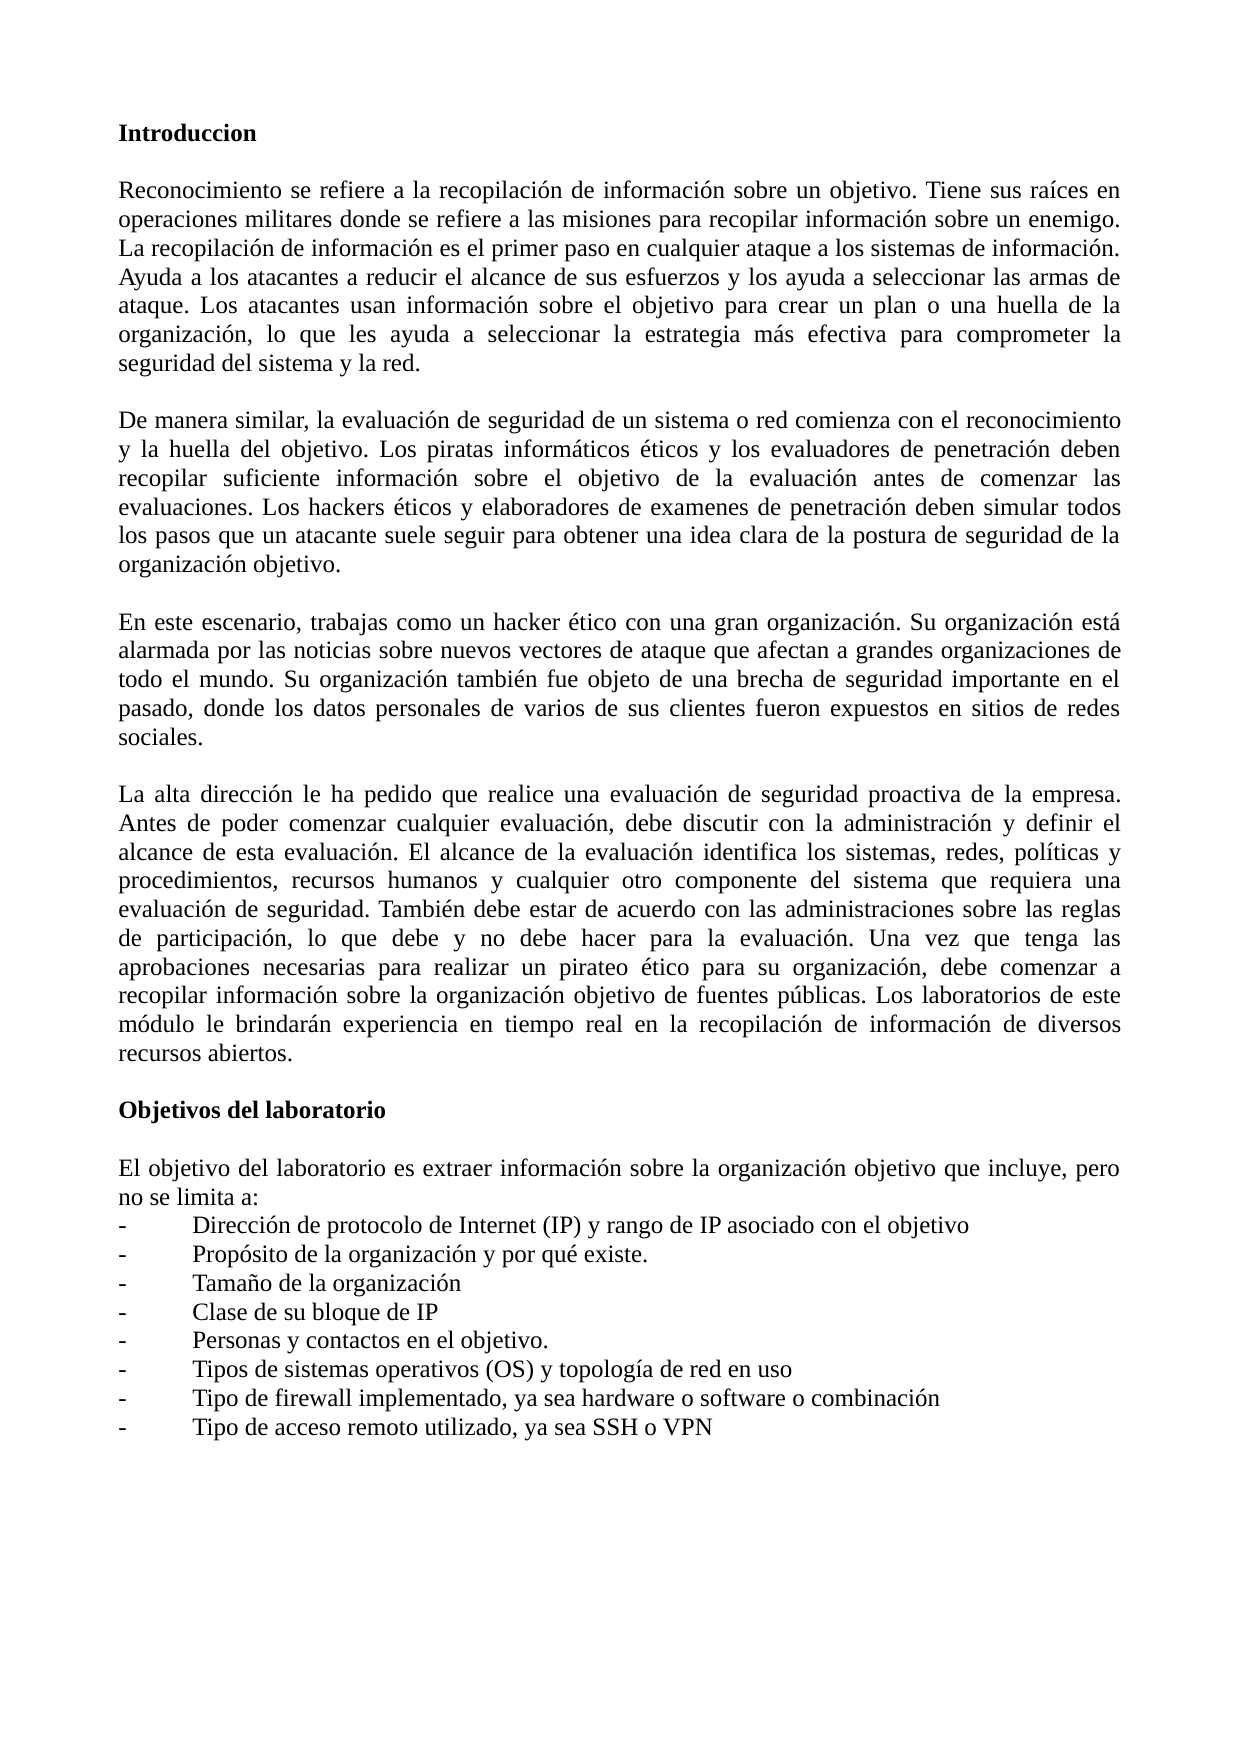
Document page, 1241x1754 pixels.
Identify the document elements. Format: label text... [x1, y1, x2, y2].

text - Propósito de la organización y por qué existe. [118, 1239, 1122, 1268]
text De manera similar, la evaluación de seguridad de un sistema o red comienza con el reconocimiento y la huella del objetivo. Los piratas informáticos éticos y los evaluadores de penetración deben recopilar suficiente información sobre el objetivo de la evaluación antes de comenzar las evaluaciones. Los hackers éticos y elaboradores de examenes de penetración deben simular todos los pasos que un atacante suele seguir para obtener una idea clara de la postura de seguridad de la organización objetivo. [118, 406, 1122, 578]
text - Clase de su bloque de IP [118, 1297, 1122, 1326]
text Introduccion [118, 118, 1122, 147]
text Reconocimiento se refiere a la recopilación de información sobre un objetivo. Tiene sus raíces en operaciones militares donde se refiere a las misiones para recopilar información sobre un enemigo. La recopilación de información es el primer paso en cualquier ataque a los sistemas de información. Ayuda a los atacantes a reducir el alcance de sus esfuerzos y los ayuda a seleccionar las armas de ataque. Los atacantes usan información sobre el objetivo para crear un plan o una huella de la organización, lo que les ayuda a seleccionar la estrategia más efectiva para comprometer la seguridad del sistema y la red. [118, 176, 1122, 377]
text - Dirección de protocolo de Internet (IP) y rango de IP asociado con el objetivo [118, 1211, 1122, 1239]
text La alta dirección le ha pedido que realice una evaluación de seguridad proactiva de la empresa. Antes de poder comenzar cualquier evaluación, debe discutir con la administración y definir el alcance de esta evaluación. El alcance de la evaluación identifica los sistemas, redes, políticas y procedimientos, recursos humanos y cualquier otro componente del sistema que requiera una evaluación de seguridad. También debe estar de acuerdo con las administraciones sobre las reglas de participación, lo que debe y no debe hacer para la evaluación. Una vez que tenga las aprobaciones necesarias para realizar un pirateo ético para su organización, debe comenzar a recopilar información sobre la organización objetivo de fuentes públicas. Los laboratorios de este módulo le brindarán experiencia en tiempo real en la recopilación de información de diversos recursos abiertos. [118, 779, 1122, 1067]
text - Tipo de firewall implementado, ya sea hardware o software o combinación [118, 1383, 1122, 1412]
text - Tipo de acceso remoto utilizado, ya sea SSH o VPN [118, 1412, 1122, 1441]
text - Personas y contactos en el objetivo. [118, 1326, 1122, 1354]
text - Tipos de sistemas operativos (OS) y topología de red en uso [118, 1354, 1122, 1383]
text En este escenario, trabajas como un hacker ético con una gran organización. Su organización está alarmada por las noticias sobre nuevos vectores de ataque que afectan a grandes organizaciones de todo el mundo. Su organización también fue objeto de una brecha de seguridad importante en el pasado, donde los datos personales de varios de sus clientes fueron expuestos en sitios de redes sociales. [118, 607, 1122, 751]
text Objetivos del laboratorio [118, 1096, 1122, 1124]
text - Tamaño de la organización [118, 1268, 1122, 1297]
text El objetivo del laboratorio es extraer información sobre la organización objetivo que incluye, pero no se limita a: [118, 1153, 1122, 1211]
